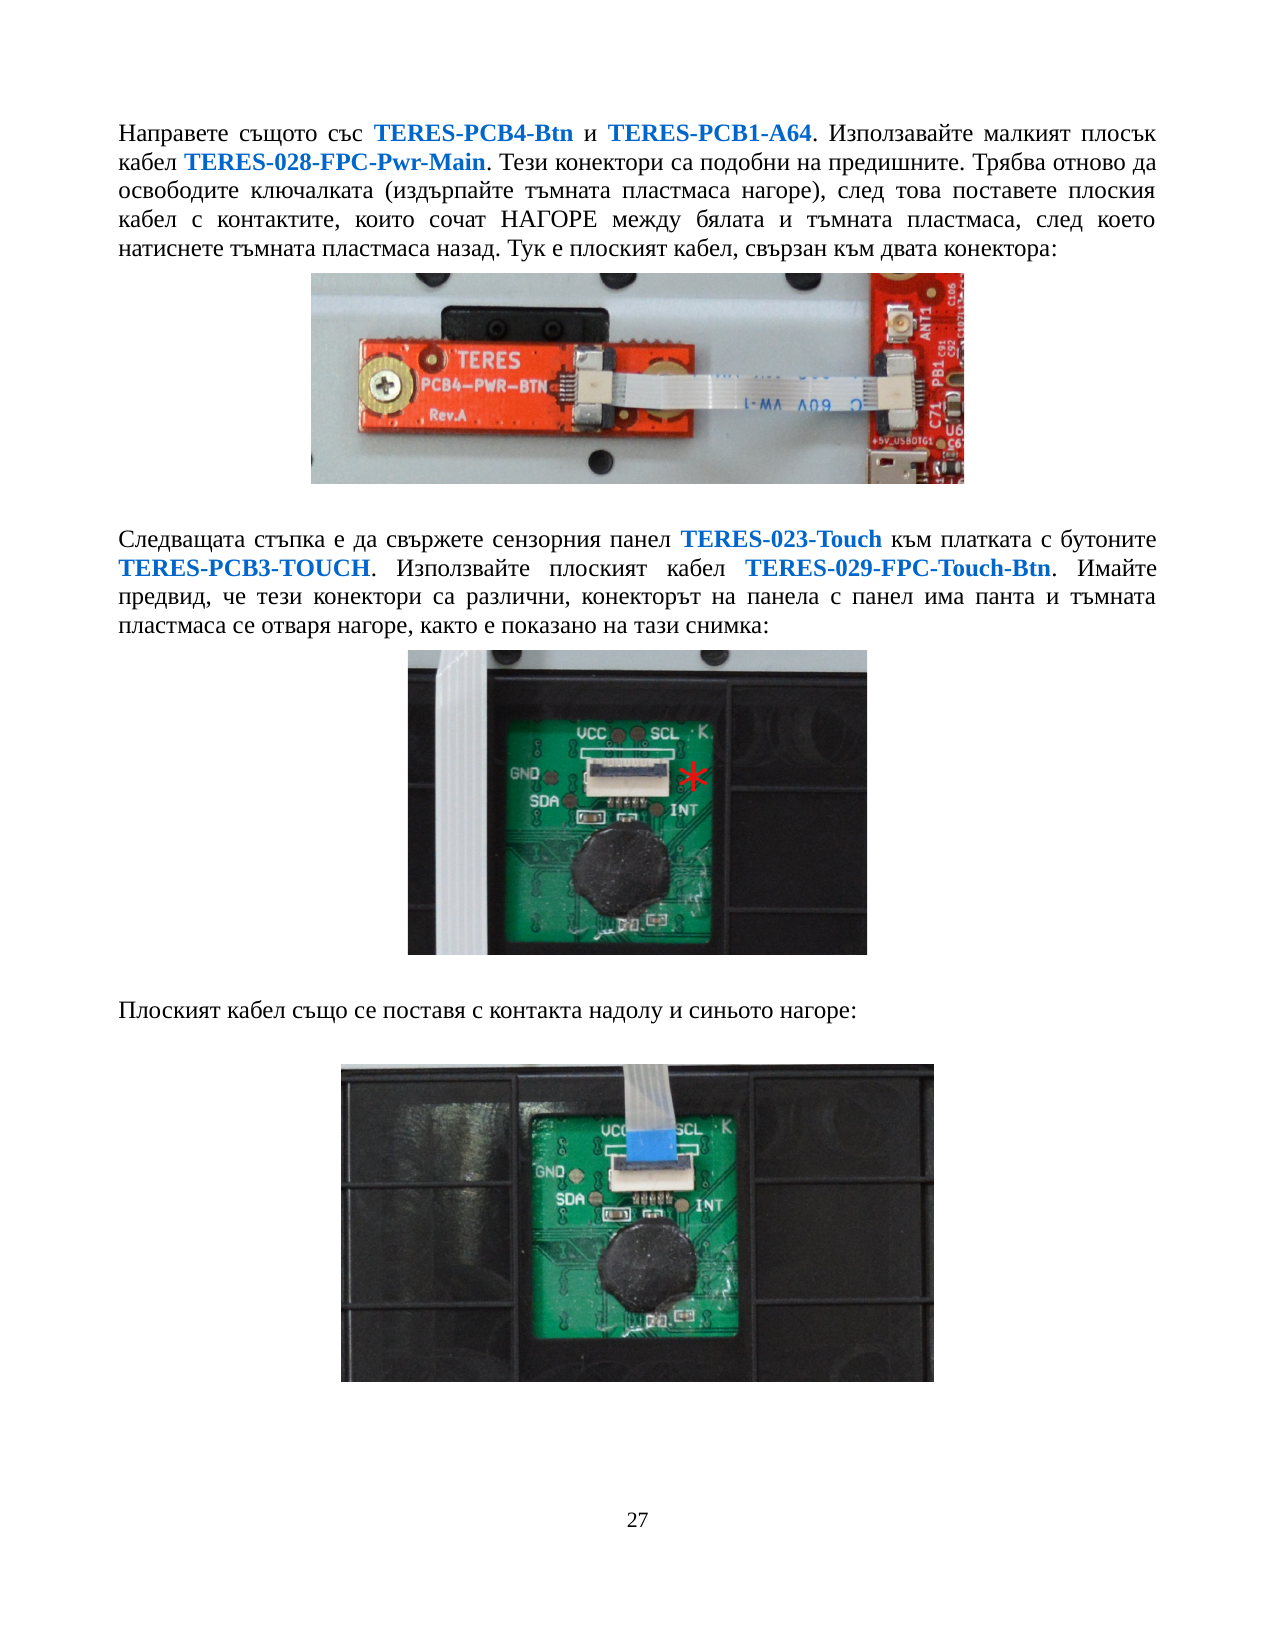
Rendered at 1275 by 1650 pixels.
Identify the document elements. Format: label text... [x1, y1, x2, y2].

picture [311, 273, 965, 484]
text Плоският кабел също се поставя с контакта надолу и синьото нагоре: [118, 996, 1157, 1024]
text Направете същото със TERES-PCB4-Btn и TERES-PCB1-A64. Използавайте малкият плосък кабел TERES-028-FPC-Pwr-Main. Тези конектори са подобни на предишните. Трябва отново да освободите ключалката (издърпайте тъмната пластмаса нагоре), след това поставете плоския кабел с контактите, които сочат НАГОРЕ между бялата и тъмната пластмаса, след което натиснете тъмната пластмаса назад. Тук е плоският кабел, свързан към двата конектора: [118, 118, 1157, 262]
text Следващата стъпка е да свържете сензорния панел TERES-023-Touch към платката с бутоните TERES-PCB3-TOUCH. Използвайте плоският кабел TERES-029-FPC-Touch-Btn. Имайте предвид, че тези конектори са различни, конекторът на панела с панел има панта и тъмната пластмаса се отваря нагоре, както е показано на тази снимка: [118, 524, 1157, 639]
picture [407, 650, 868, 955]
picture [341, 1064, 934, 1382]
